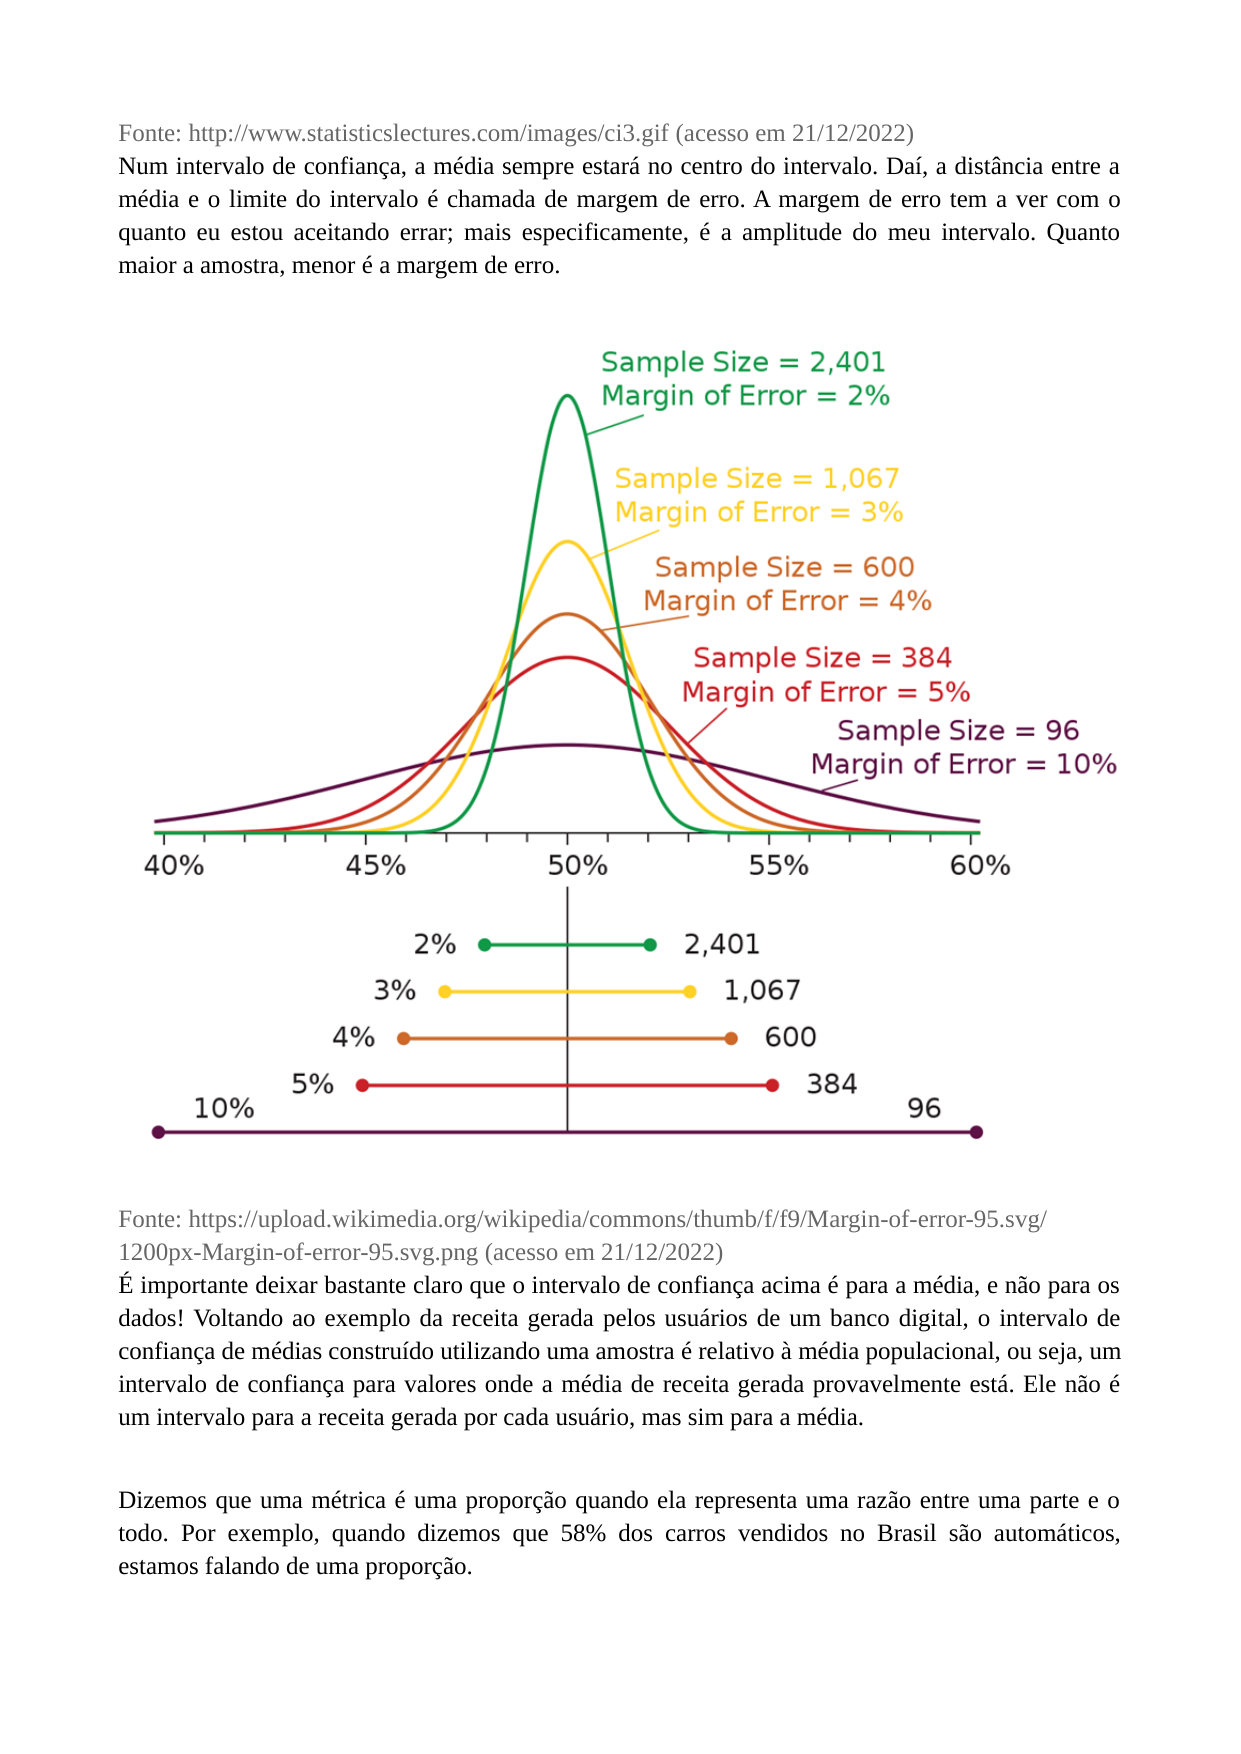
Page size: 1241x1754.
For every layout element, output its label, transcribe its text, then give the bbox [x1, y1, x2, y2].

text Num intervalo de confiança, a média sempre estará no centro do intervalo. Daí, a distância entre a média e o limite do intervalo é chamada de margem de erro. A margem de erro tem a ver com o quanto eu estou aceitando errar; mais especificamente, é a amplitude do meu intervalo. Quanto maior a amostra, menor é a margem de erro. [118, 151, 1122, 279]
text Fonte: https://upload.wikimedia.org/wikipedia/commons/thumb/f/f9/Margin-of-error-95.svg/1200px-Margin-of-error-95.svg.png (acesso em 21/12/2022) [118, 1204, 1122, 1266]
text Fonte: http://www.statisticslectures.com/images/ci3.gif (acesso em 21/12/2022) [118, 118, 1122, 147]
text É importante deixar bastante claro que o intervalo de confiança acima é para a média, e não para os dados! Voltando ao exemplo da receita gerada pelos usuários de um banco digital, o intervalo de confiança de médias construído utilizando uma amostra é relativo à média populacional, ou seja, um intervalo de confiança para valores onde a média de receita gerada provavelmente está. Ele não é um intervalo para a receita gerada por cada usuário, mas sim para a média. [118, 1270, 1122, 1431]
text Dizemos que uma métrica é uma proporção quando ela representa uma razão entre uma parte e o todo. Por exemplo, quando dizemos que 58% dos carros vendidos no Brasil são automáticos, estamos falando de uma proporção. [118, 1485, 1122, 1580]
picture [118, 333, 1123, 1153]
